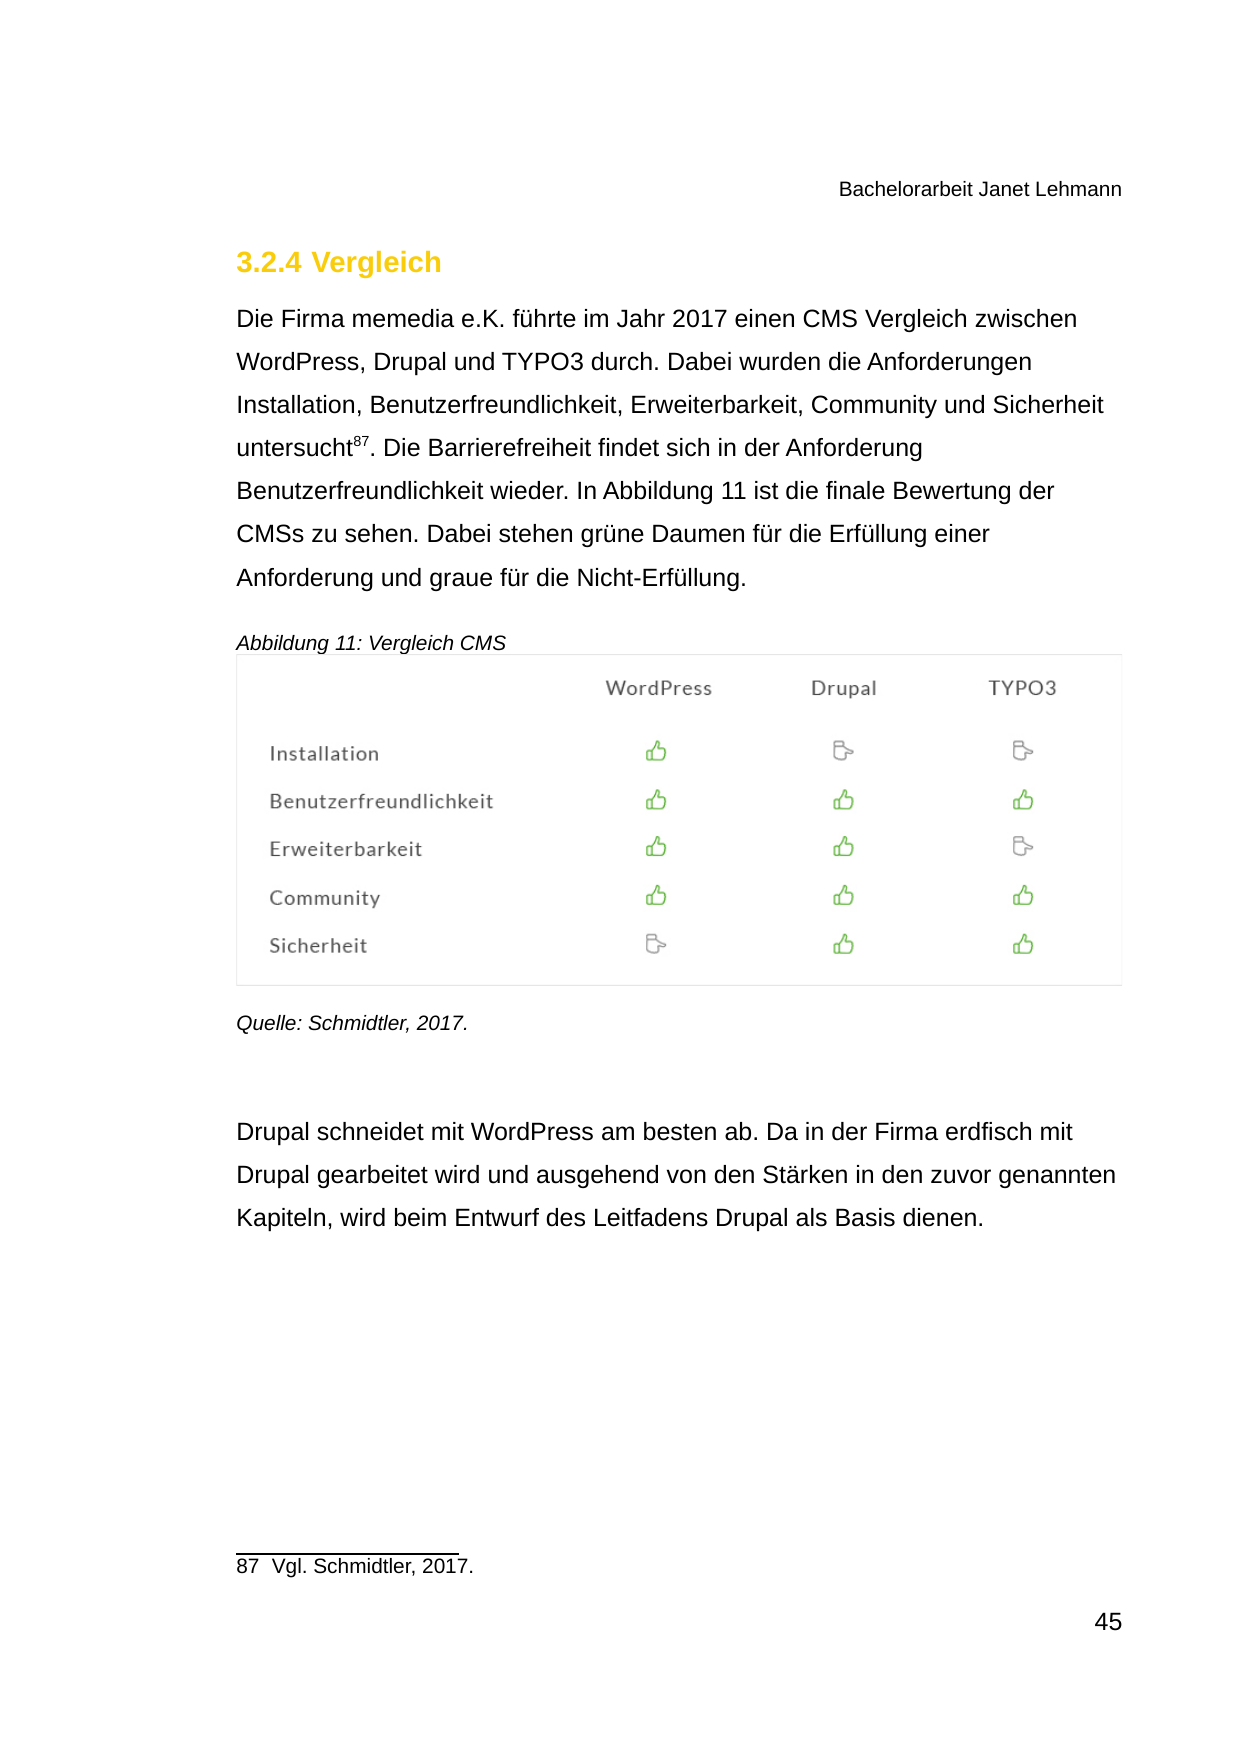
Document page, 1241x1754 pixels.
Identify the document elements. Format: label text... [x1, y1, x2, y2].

text Die Firma memedia e.K. führte im Jahr 2017 einen CMS Vergleich zwischen WordPress, Drupal und TYPO3 durch. Dabei wurden die Anforderungen Installation, Benutzerfreundlichkeit, Erweiterbarkeit, Community und Sicherheit untersucht. Die Barrierefreiheit findet sich in der Anforderung Benutzerfreundlichkeit wieder. In Abbildung 11 ist die finale Bewertung der CMSs zu sehen. Dabei stehen grüne Daumen für die Erfüllung einer Anforderung und graue für die Nicht-Erfüllung. [236, 304, 1122, 591]
text Abbildung 11: Vergleich CMS [236, 631, 1122, 654]
subtitle Vergleich [236, 245, 1122, 279]
text Quelle: Schmidtler, 2017. [236, 1011, 1122, 1034]
text Vgl. Schmidtler, 2017. [236, 1554, 1122, 1578]
text Drupal schneidet mit WordPress am besten ab. Da in der Firma erdfisch mit Drupal gearbeitet wird und ausgehend von den Stärken in den zuvor genannten Kapiteln, wird beim Entwurf des Leitfadens Drupal als Basis dienen. [236, 1117, 1122, 1232]
picture [236, 654, 1123, 986]
